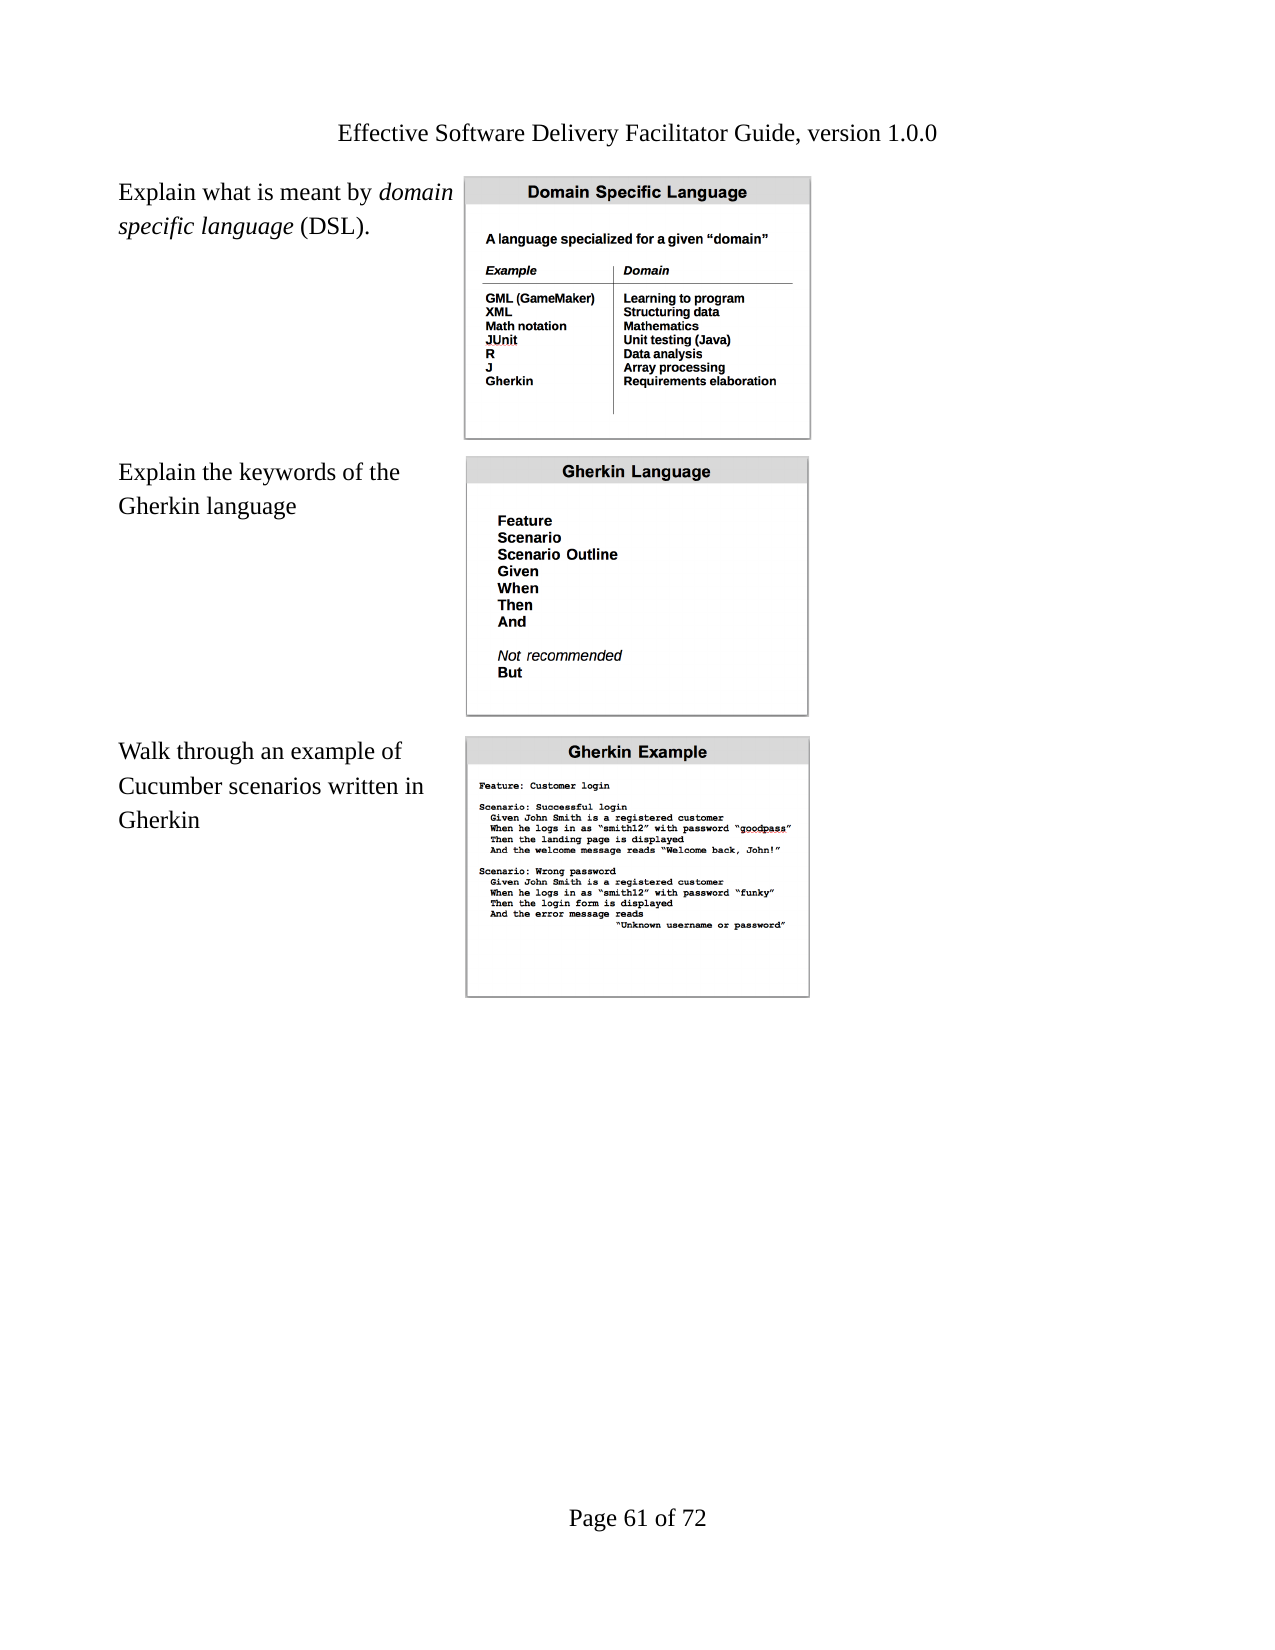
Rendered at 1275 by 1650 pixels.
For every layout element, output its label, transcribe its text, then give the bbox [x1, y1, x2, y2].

text [810, 736, 1157, 834]
picture [463, 176, 812, 440]
picture [465, 736, 810, 998]
text [812, 177, 1157, 240]
picture [465, 456, 810, 717]
text Walk through an example of Cucumber scenarios written in Gherkin [118, 736, 465, 834]
text [810, 457, 1157, 520]
text Explain what is meant by domain specific language (DSL). [118, 177, 463, 240]
text Explain the keywords of the Gherkin language [118, 457, 465, 520]
